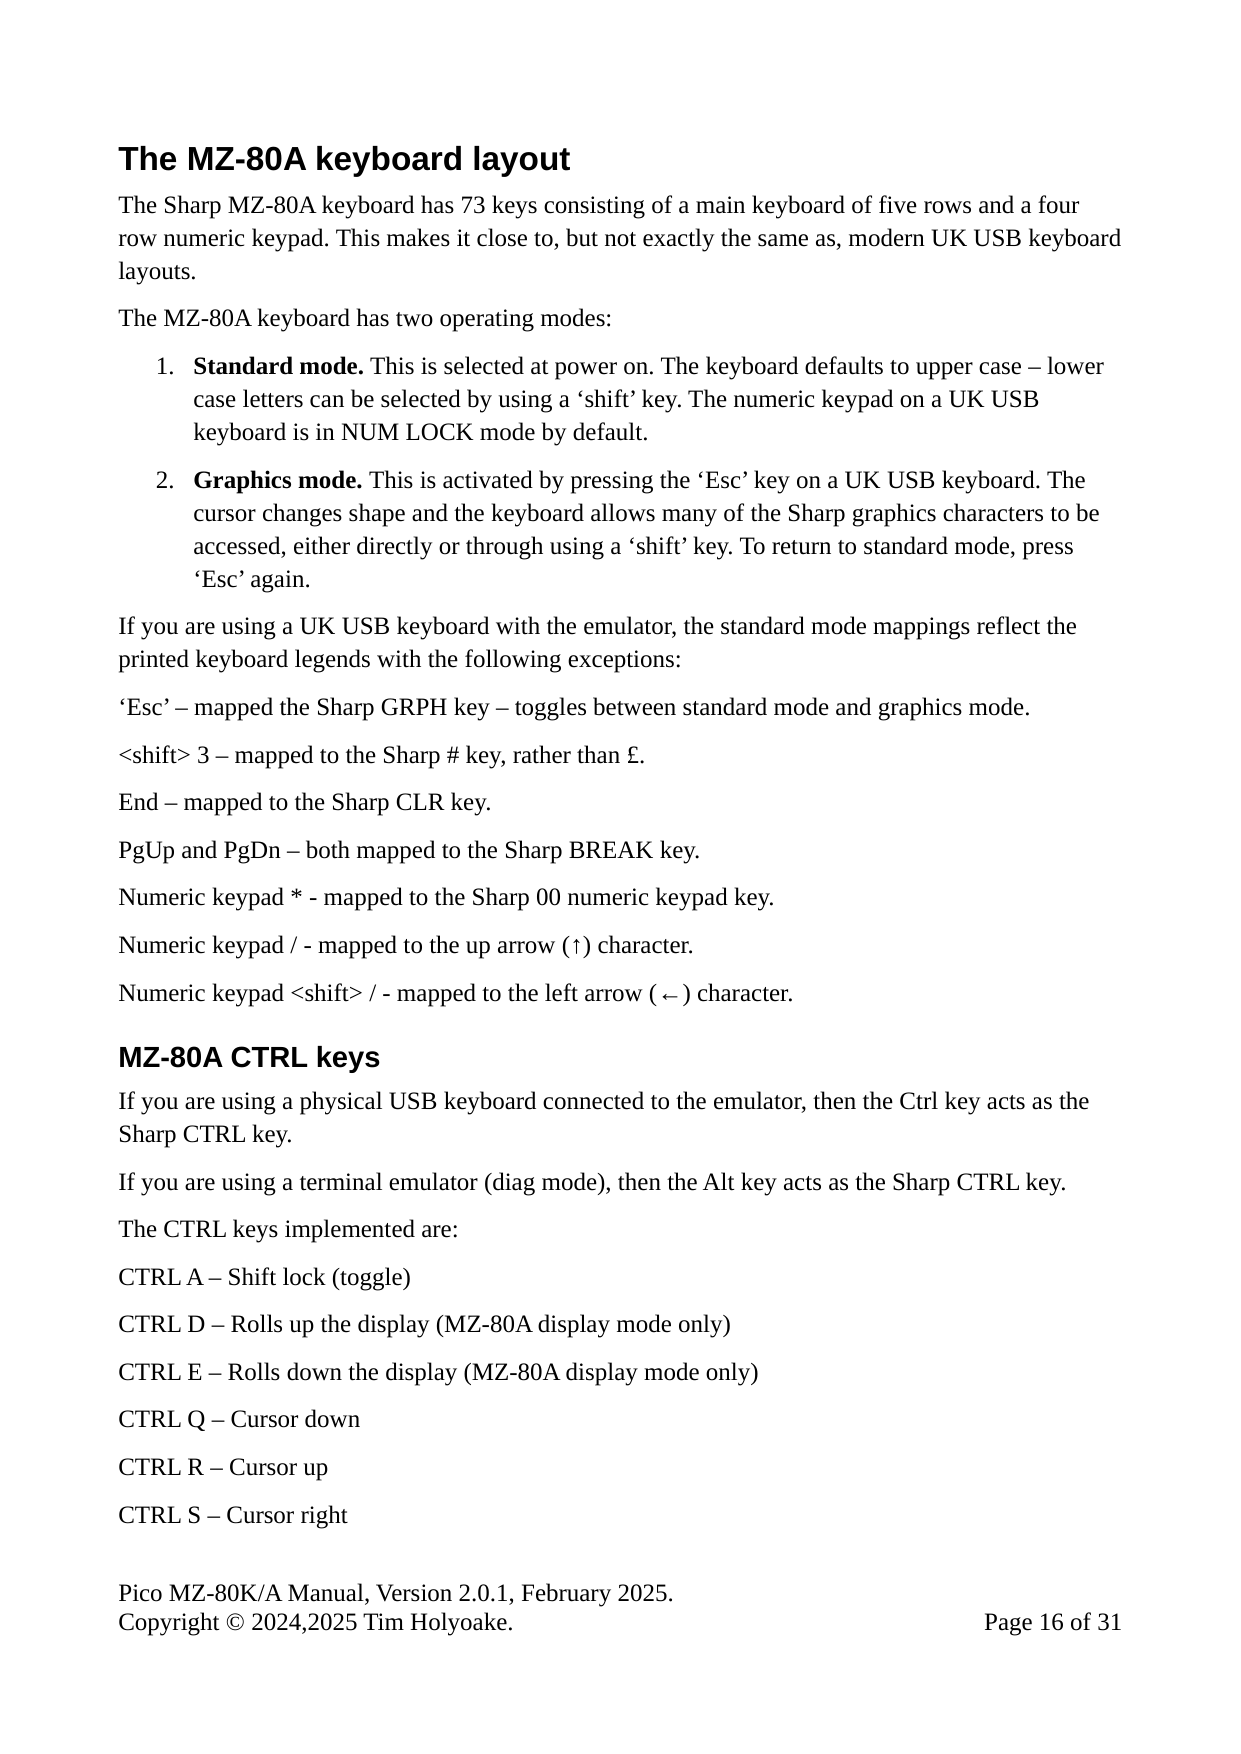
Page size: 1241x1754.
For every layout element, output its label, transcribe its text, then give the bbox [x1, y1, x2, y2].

text If you are using a terminal emulator (diag mode), then the Alt key acts as the Sharp CTRL key. [118, 1167, 1122, 1195]
text If you are using a physical USB keyboard connected to the emulator, then the Ctrl key acts as the Sharp CTRL key. [118, 1086, 1122, 1148]
text The CTRL keys implemented are: [118, 1214, 1122, 1243]
list Graphics mode. This is activated by pressing the ‘Esc’ key on a UK USB keyboard. The cursor changes shape and the keyboard allows many of the Sharp graphics characters to be accessed, either directly or through using a ‘shift’ key. To return to standard mode, press ‘Esc’ again. [156, 465, 1122, 593]
text ‘Esc’ – mapped the Sharp GRPH key – toggles between standard mode and graphics mode. [118, 692, 1122, 721]
subtitle The MZ-80A keyboard layout [118, 139, 1122, 177]
list Standard mode. This is selected at power on. The keyboard defaults to upper case – lower case letters can be selected by using a ‘shift’ key. The numeric keypad on a UK USB keyboard is in NUM LOCK mode by default. [156, 351, 1122, 446]
text End – mapped to the Sharp CLR key. [118, 787, 1122, 816]
text Numeric keypad * - mapped to the Sharp 00 numeric keypad key. [118, 882, 1122, 911]
text CTRL S – Cursor right [118, 1500, 1122, 1528]
text If you are using a UK USB keyboard with the emulator, the standard mode mappings reflect the printed keyboard legends with the following exceptions: [118, 611, 1122, 673]
text CTRL D – Rolls up the display (MZ-80A display mode only) [118, 1309, 1122, 1338]
text Numeric keypad <shift> / - mapped to the left arrow (←) character. [118, 978, 1122, 1006]
text CTRL R – Cursor up [118, 1452, 1122, 1481]
text <shift> 3 – mapped to the Sharp # key, rather than £. [118, 740, 1122, 768]
text Numeric keypad / - mapped to the up arrow (↑) character. [118, 930, 1122, 959]
text CTRL E – Rolls down the display (MZ-80A display mode only) [118, 1357, 1122, 1386]
text CTRL A – Shift lock (toggle) [118, 1262, 1122, 1291]
text The Sharp MZ-80A keyboard has 73 keys consisting of a main keyboard of five rows and a four row numeric keypad. This makes it close to, but not exactly the same as, modern UK USB keyboard layouts. [118, 190, 1122, 285]
text PgUp and PgDn – both mapped to the Sharp BREAK key. [118, 835, 1122, 864]
text The MZ-80A keyboard has two operating modes: [118, 303, 1122, 332]
text CTRL Q – Cursor down [118, 1404, 1122, 1433]
subtitle MZ-80A CTRL keys [118, 1040, 1122, 1073]
